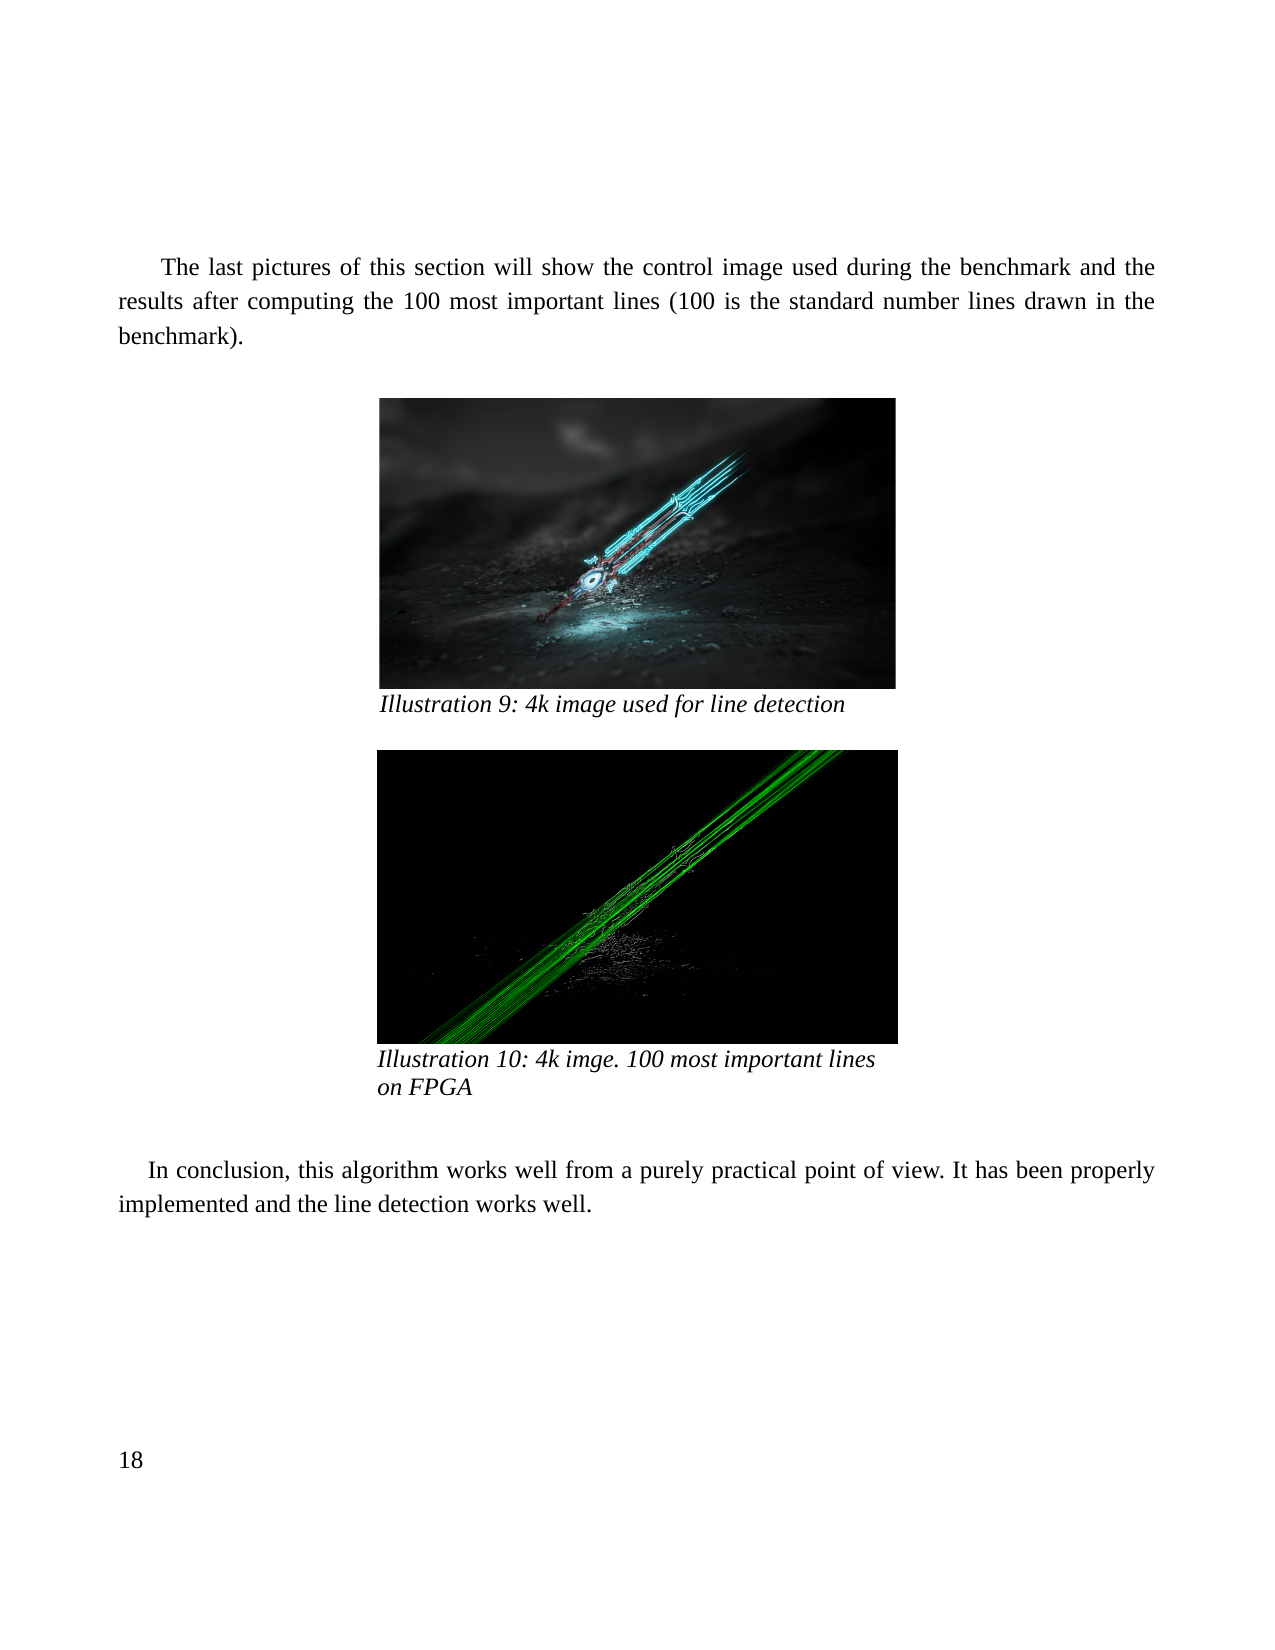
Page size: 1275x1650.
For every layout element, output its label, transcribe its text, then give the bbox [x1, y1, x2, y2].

picture [379, 398, 896, 689]
text Illustration 9: 4k image used for line detection [379, 689, 896, 718]
text In conclusion, this algorithm works well from a purely practical point of view. It has been properly implemented and the line detection works well. [118, 1155, 1157, 1218]
text Illustration 10: 4k imge. 100 most important lines on FPGA [377, 1044, 898, 1101]
text The last pictures of this section will show the control image used during the benchmark and the results after computing the 100 most important lines (100 is the standard number lines drawn in the benchmark). [118, 252, 1157, 349]
picture [377, 750, 898, 1044]
